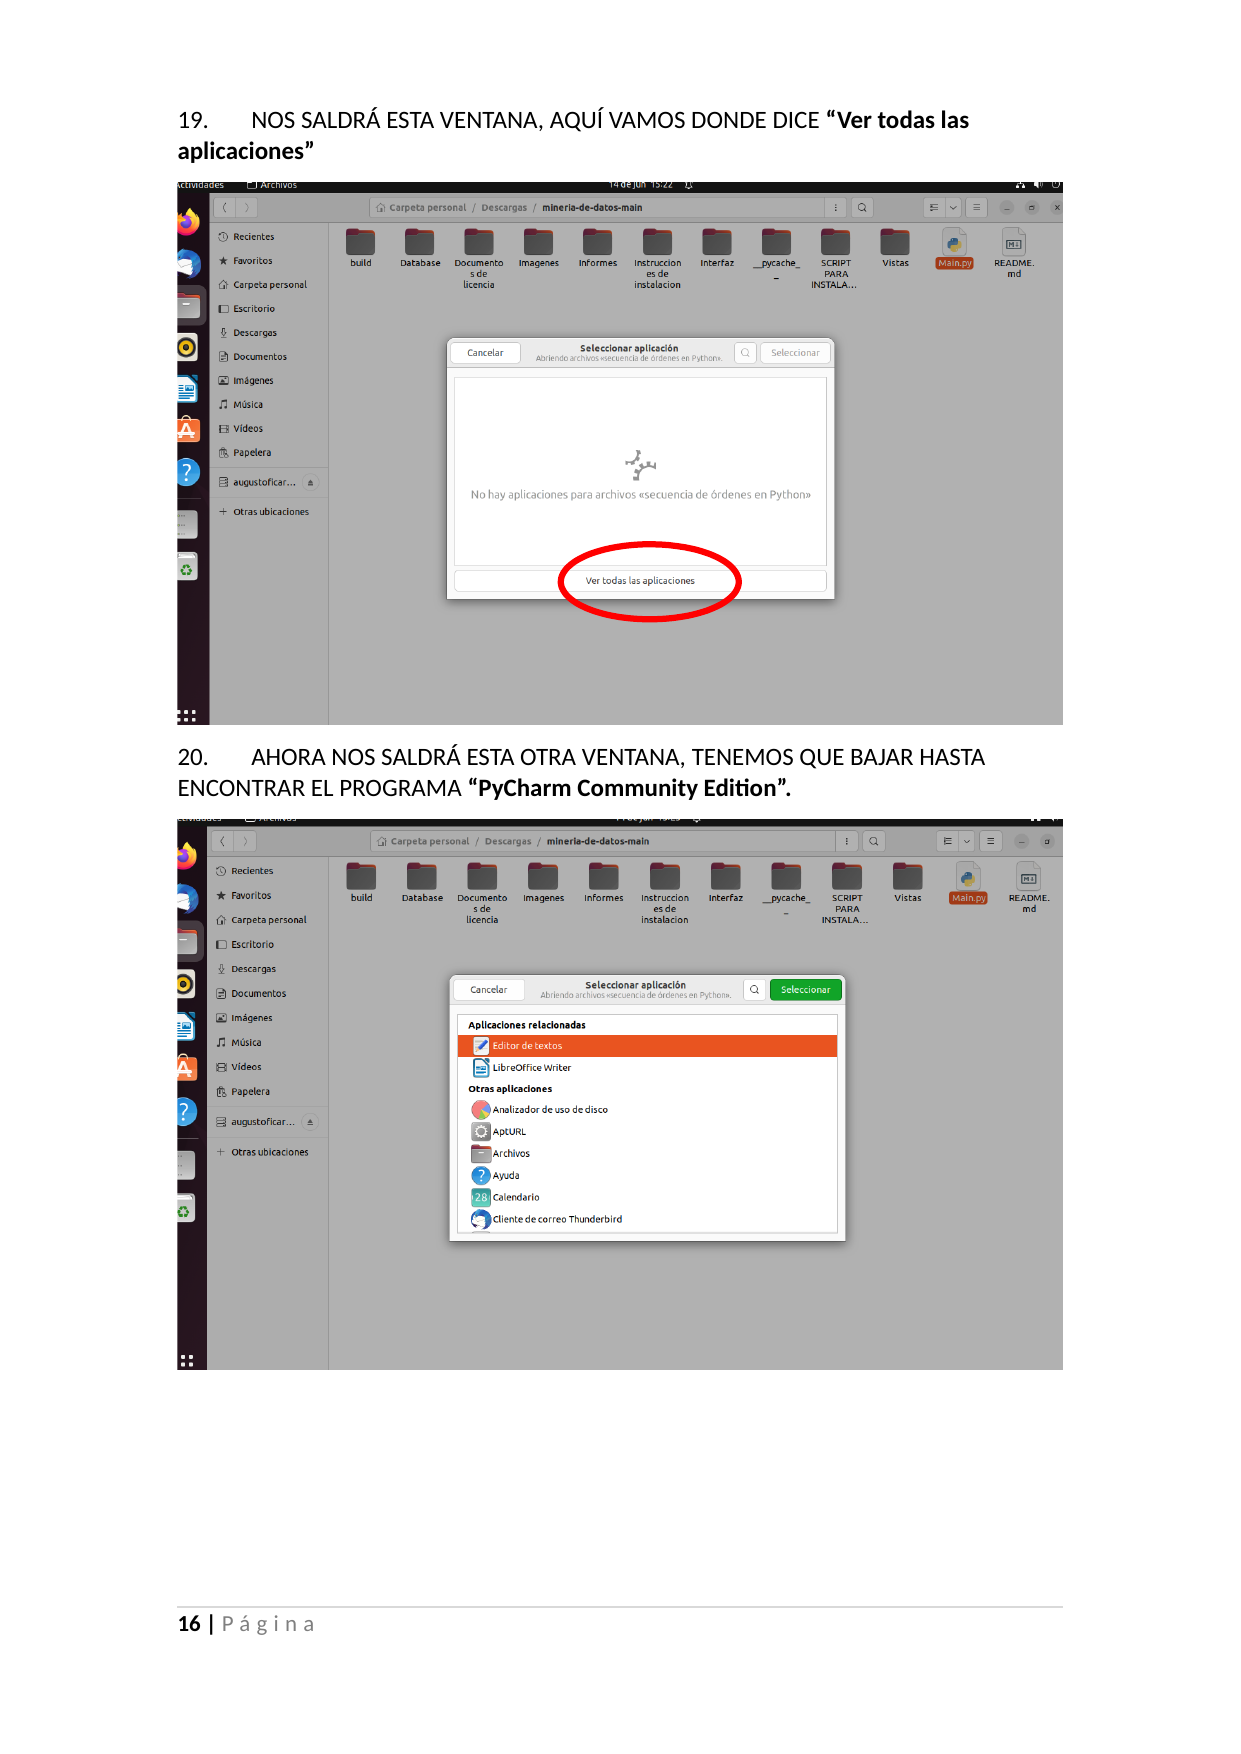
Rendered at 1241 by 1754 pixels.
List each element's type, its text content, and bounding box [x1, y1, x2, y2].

list NOS SALDRÁ ESTA VENTANA, AQUÍ VAMOS DONDE DICE “Ver todas las aplicaciones” [177, 104, 1063, 166]
list AHORA NOS SALDRÁ ESTA OTRA VENTANA, TENEMOS QUE BAJAR HASTA ENCONTRAR EL PROGRAMA “PyCharm Community Edition”. [177, 741, 1063, 803]
